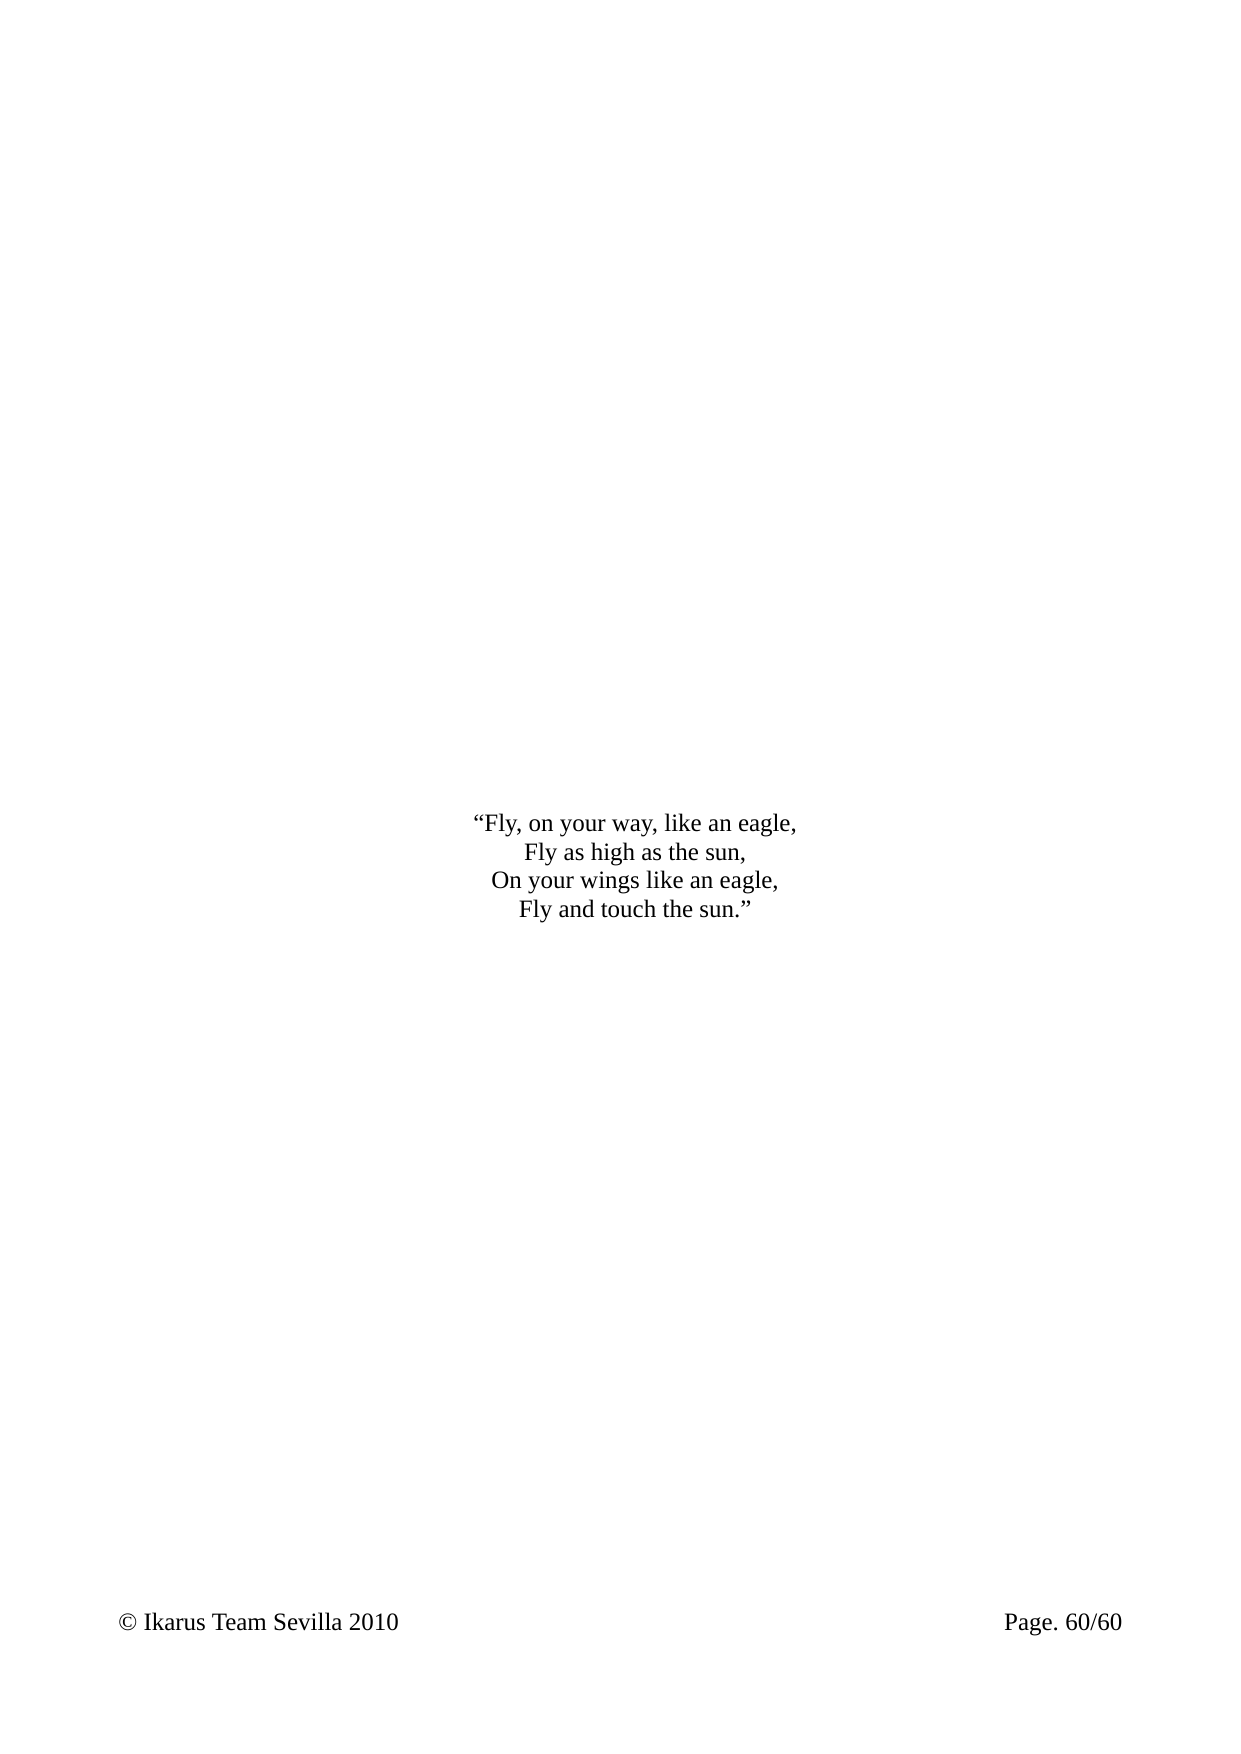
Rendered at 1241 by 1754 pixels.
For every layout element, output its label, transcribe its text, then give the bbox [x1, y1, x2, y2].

text On your wings like an eagle, [118, 866, 1152, 894]
text Fly and touch the sun.” [118, 894, 1152, 923]
text “Fly, on your way, like an eagle, [118, 808, 1152, 837]
text Fly as high as the sun, [118, 837, 1152, 866]
